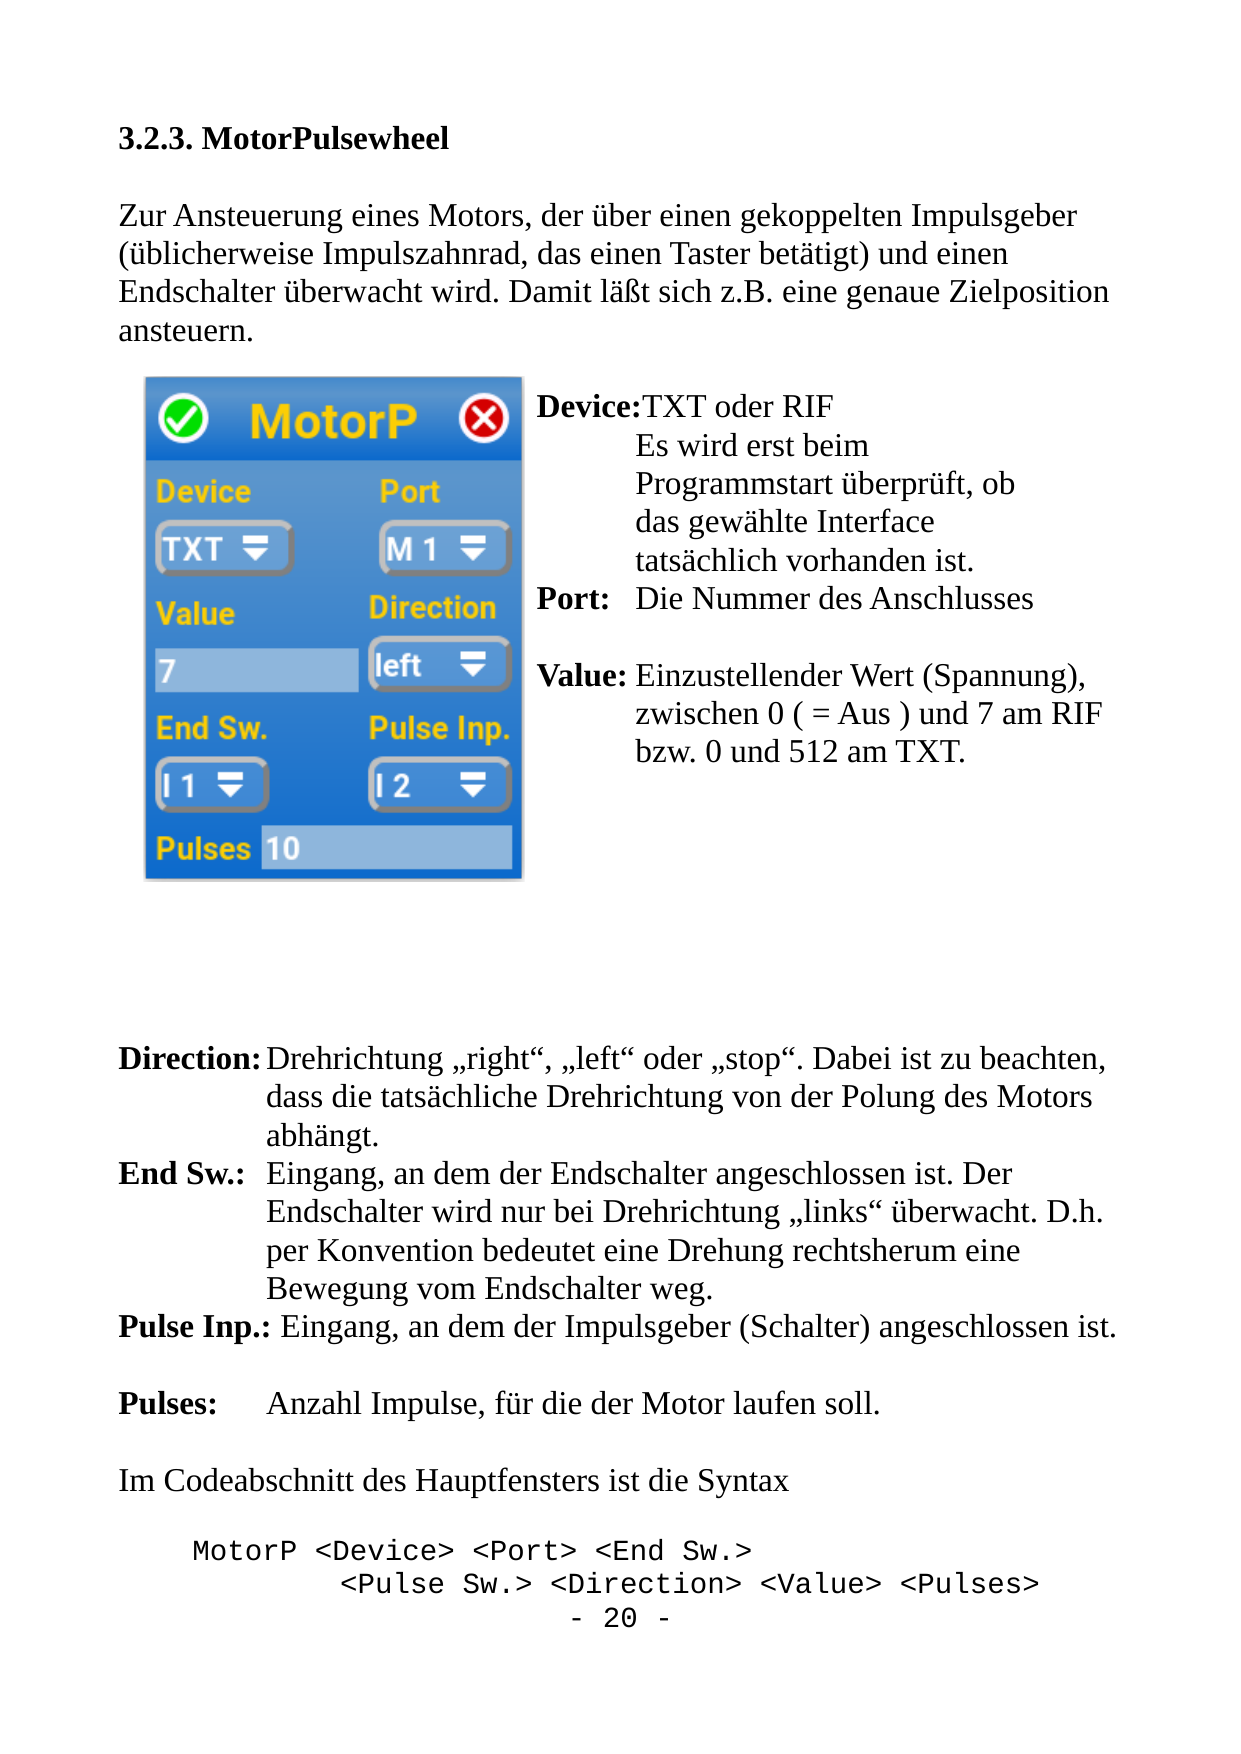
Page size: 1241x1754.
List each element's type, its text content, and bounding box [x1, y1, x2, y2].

text [118, 386, 143, 425]
text Zur Ansteuerung eines Motors, der über einen gekoppelten Impulsgeber (üblicherweise Impulszahnrad, das einen Taster betätigt) und einen Endschalter überwacht wird. Damit läßt sich z.B. eine genaue Zielposition ansteuern. [118, 195, 1122, 348]
text MotorP <Device> <Port> <End Sw.> [118, 1536, 1122, 1569]
picture [143, 376, 525, 882]
text Value: Einzustellender Wert (Spannung), zwischen 0 ( = Aus ) und 7 am RIF bzw. 0 und 512 am TXT. [525, 655, 1122, 770]
text Im Codeabschnitt des Hauptfensters ist die Syntax [118, 1460, 1122, 1498]
text Port: Die Nummer des Anschlusses [525, 578, 1122, 616]
text [118, 425, 143, 578]
text [118, 578, 143, 616]
text Direction: Drehrichtung „right“, „left“ oder „stop“. Dabei ist zu beachten, [118, 1038, 1122, 1076]
text End Sw.: Eingang, an dem der Endschalter angeschlossen ist. Der Endschalter wird nur bei Drehrichtung „links“ überwacht. D.h. per Konvention bedeutet eine Drehung rechtsherum eine Bewegung vom Endschalter weg. [118, 1153, 1122, 1306]
text [118, 655, 143, 770]
text 3.2.3. MotorPulsewheel [118, 118, 1122, 156]
text Es wird erst beim Programmstart überprüft, ob das gewählte Interface tatsächlich vorhanden ist. [525, 425, 1122, 578]
text dass die tatsächliche Drehrichtung von der Polung des Motors [118, 1076, 1122, 1115]
text Pulses: Anzahl Impulse, für die der Motor laufen soll. [118, 1383, 1122, 1421]
text abhängt. [118, 1115, 1122, 1153]
text Pulse Inp.: Eingang, an dem der Impulsgeber (Schalter) angeschlossen ist. [118, 1306, 1122, 1345]
text Device:TXT oder RIF [525, 386, 1122, 425]
text <Pulse Sw.> <Direction> <Value> <Pulses> [118, 1569, 1122, 1602]
